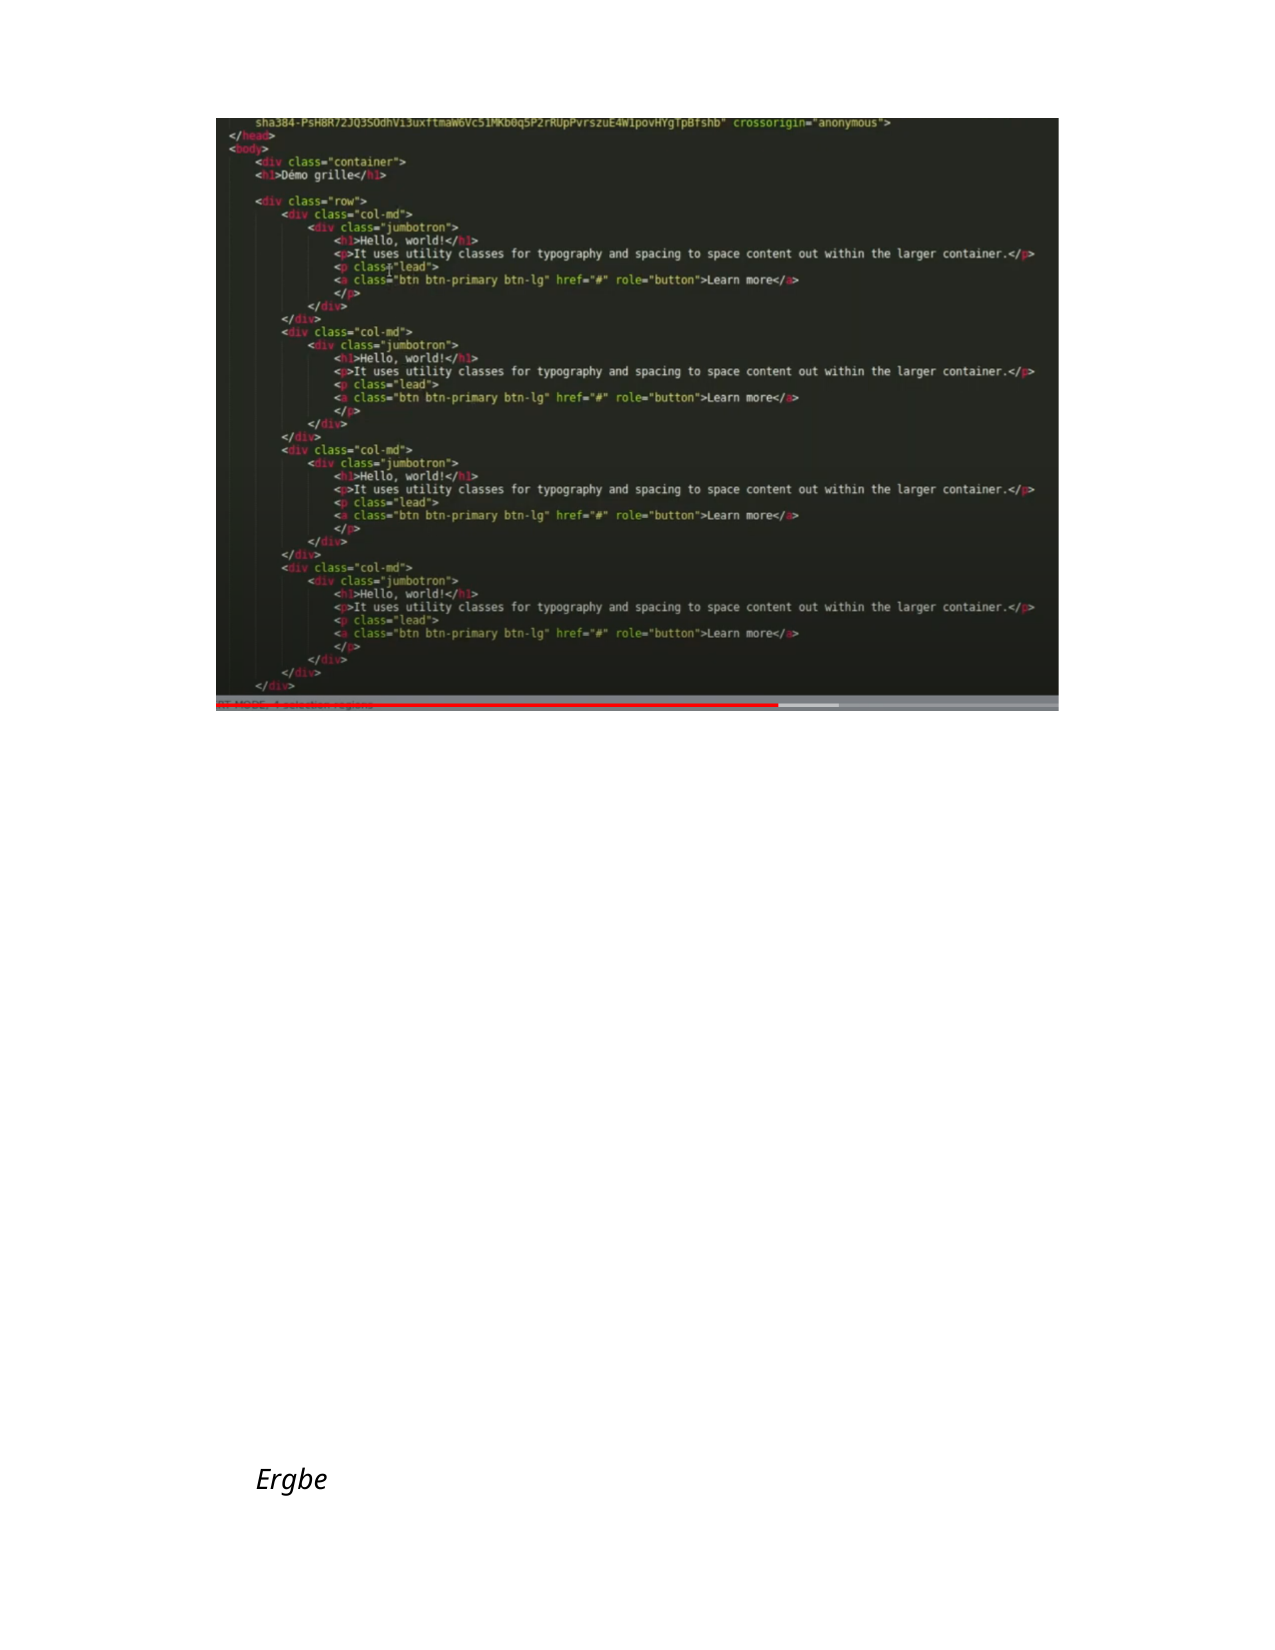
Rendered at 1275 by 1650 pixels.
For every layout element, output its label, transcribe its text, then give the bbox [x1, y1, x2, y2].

text Ergbe [255, 1459, 1098, 1497]
picture [216, 118, 1059, 711]
